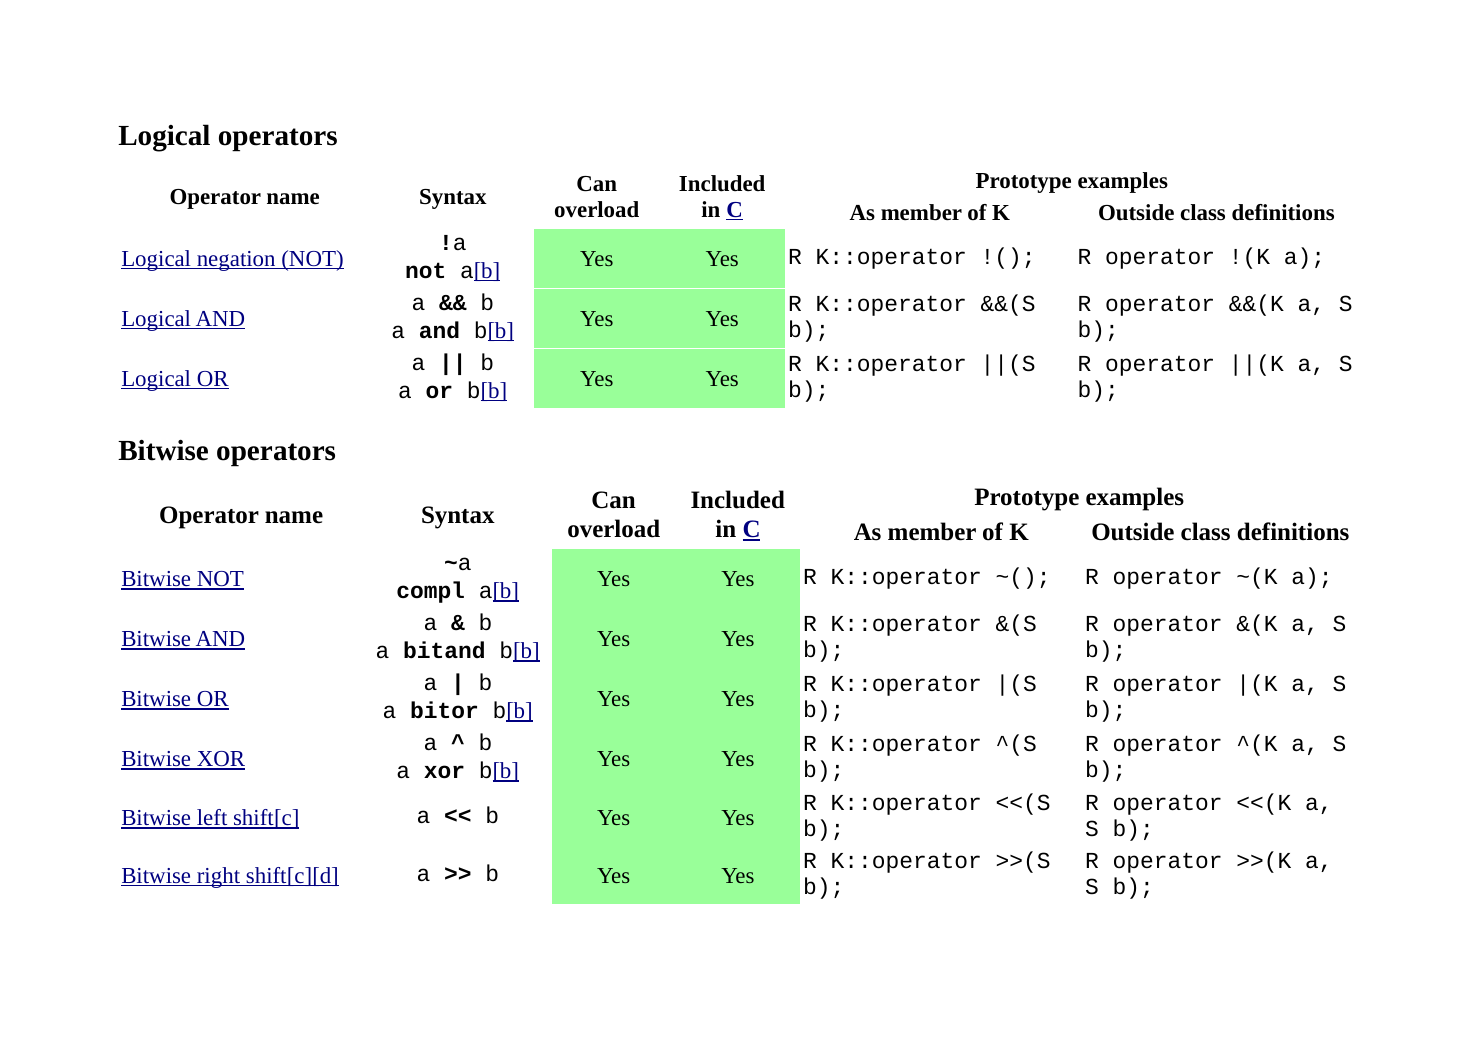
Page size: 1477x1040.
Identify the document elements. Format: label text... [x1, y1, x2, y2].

table_cell As member of K [800, 514, 1082, 549]
table_cell Logical negation (NOT) [118, 229, 371, 288]
table_cell a && b a and b[b] [371, 289, 534, 348]
table_cell Bitwise left shift[c] [118, 789, 363, 846]
table_cell R K::operator &&(S b); [785, 289, 1074, 348]
table_cell Bitwise NOT [118, 549, 363, 609]
table_cell R operator &(K a, S b); [1082, 609, 1358, 669]
table_cell a << b [364, 789, 552, 846]
table_cell Yes [534, 349, 659, 408]
table_header Syntax [371, 164, 534, 228]
table_header Can overload [552, 480, 675, 549]
table_cell R K::operator ||(S b); [785, 349, 1074, 408]
table_cell Yes [534, 289, 659, 348]
table_cell R K::operator |(S b); [800, 669, 1082, 729]
table_cell R operator |(K a, S b); [1082, 669, 1358, 729]
table_cell !a not a[b] [371, 229, 534, 288]
table_cell R operator >>(K a, S b); [1082, 846, 1358, 904]
table_cell Yes [675, 729, 800, 789]
table_header Included in C [659, 164, 785, 228]
table_cell a & b a bitand b[b] [364, 609, 552, 669]
table_cell Logical AND [118, 289, 371, 348]
table_cell Yes [552, 846, 675, 904]
table_cell Bitwise AND [118, 609, 363, 669]
table_cell Yes [534, 229, 659, 288]
table_cell R K::operator <<(S b); [800, 789, 1082, 846]
table_cell Outside class definitions [1074, 196, 1358, 228]
table_cell Bitwise right shift[c][d] [118, 846, 363, 904]
subtitle Logical operators [118, 118, 1358, 152]
table_cell As member of K [785, 196, 1074, 228]
table_cell R K::operator !(); [785, 229, 1074, 288]
table_cell Yes [675, 846, 800, 904]
table_cell Yes [675, 549, 800, 609]
table_header Can overload [534, 164, 659, 228]
table_cell R operator &&(K a, S b); [1074, 289, 1358, 348]
table_cell Yes [659, 349, 785, 408]
table_cell Yes [675, 609, 800, 669]
table_cell Yes [552, 789, 675, 846]
table_cell a ^ b a xor b[b] [364, 729, 552, 789]
table_cell R operator <<(K a, S b); [1082, 789, 1358, 846]
table_cell R operator ~(K a); [1082, 549, 1358, 609]
table_cell R K::operator ~(); [800, 549, 1082, 609]
table_cell R operator ||(K a, S b); [1074, 349, 1358, 408]
table_header Prototype examples [785, 164, 1358, 196]
table_header Included in C [675, 480, 800, 549]
table_cell Outside class definitions [1082, 514, 1358, 549]
table_cell Yes [659, 229, 785, 288]
table_header Operator name [118, 480, 363, 549]
table_cell R K::operator &(S b); [800, 609, 1082, 669]
table_cell ~a compl a[b] [364, 549, 552, 609]
table_cell a || b a or b[b] [371, 349, 534, 408]
subtitle Bitwise operators [118, 433, 1358, 467]
table_cell a | b a bitor b[b] [364, 669, 552, 729]
table_header Prototype examples [800, 480, 1358, 514]
table_cell Bitwise OR [118, 669, 363, 729]
table_cell Yes [552, 609, 675, 669]
table_cell R operator ^(K a, S b); [1082, 729, 1358, 789]
table_header Operator name [118, 164, 371, 228]
table_cell Yes [552, 549, 675, 609]
table_cell R operator !(K a); [1074, 229, 1358, 288]
table_cell Yes [552, 669, 675, 729]
table_cell R K::operator >>(S b); [800, 846, 1082, 904]
table_header Syntax [364, 480, 552, 549]
table_cell R K::operator ^(S b); [800, 729, 1082, 789]
table_cell Yes [675, 669, 800, 729]
table_cell Yes [552, 729, 675, 789]
table_cell Yes [659, 289, 785, 348]
table_cell Bitwise XOR [118, 729, 363, 789]
table_cell Logical OR [118, 349, 371, 408]
table_cell a >> b [364, 846, 552, 904]
table_cell Yes [675, 789, 800, 846]
